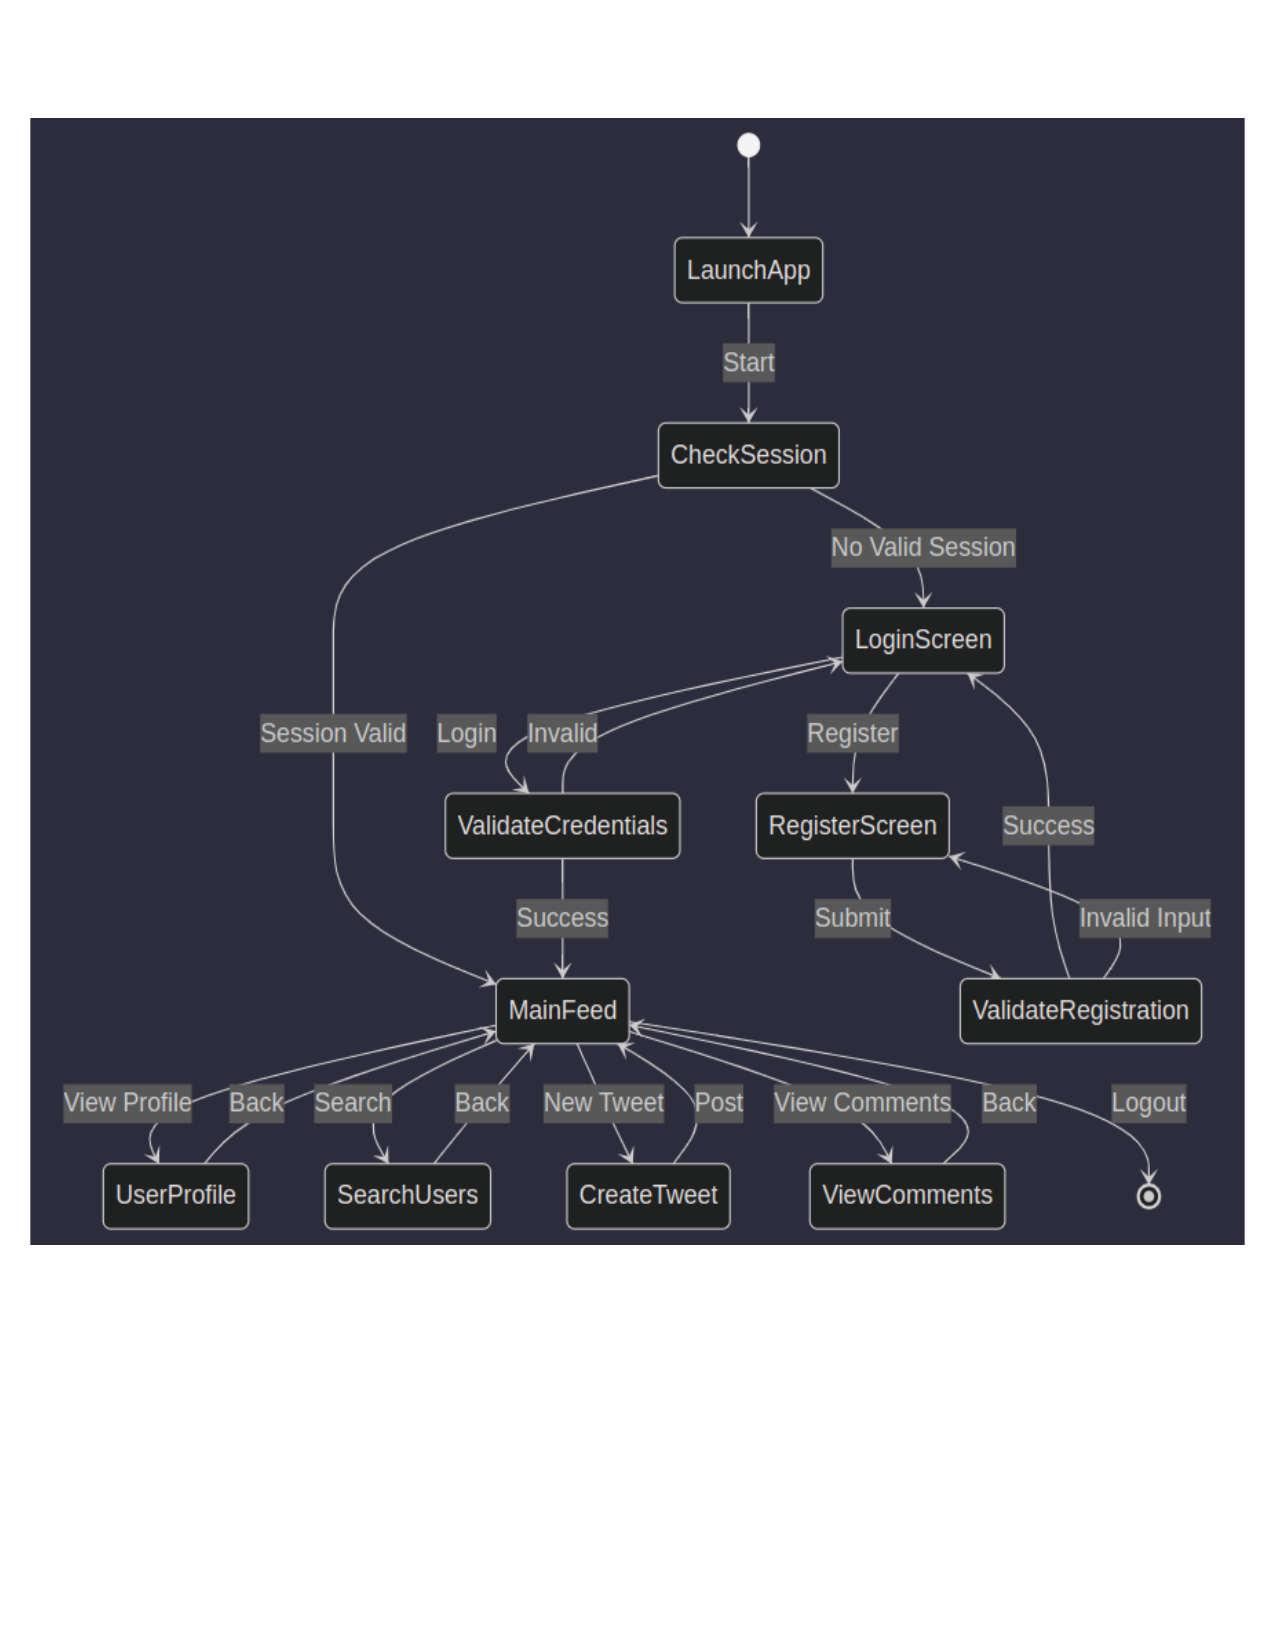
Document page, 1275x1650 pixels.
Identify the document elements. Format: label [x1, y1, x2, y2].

picture [30, 118, 1245, 1245]
